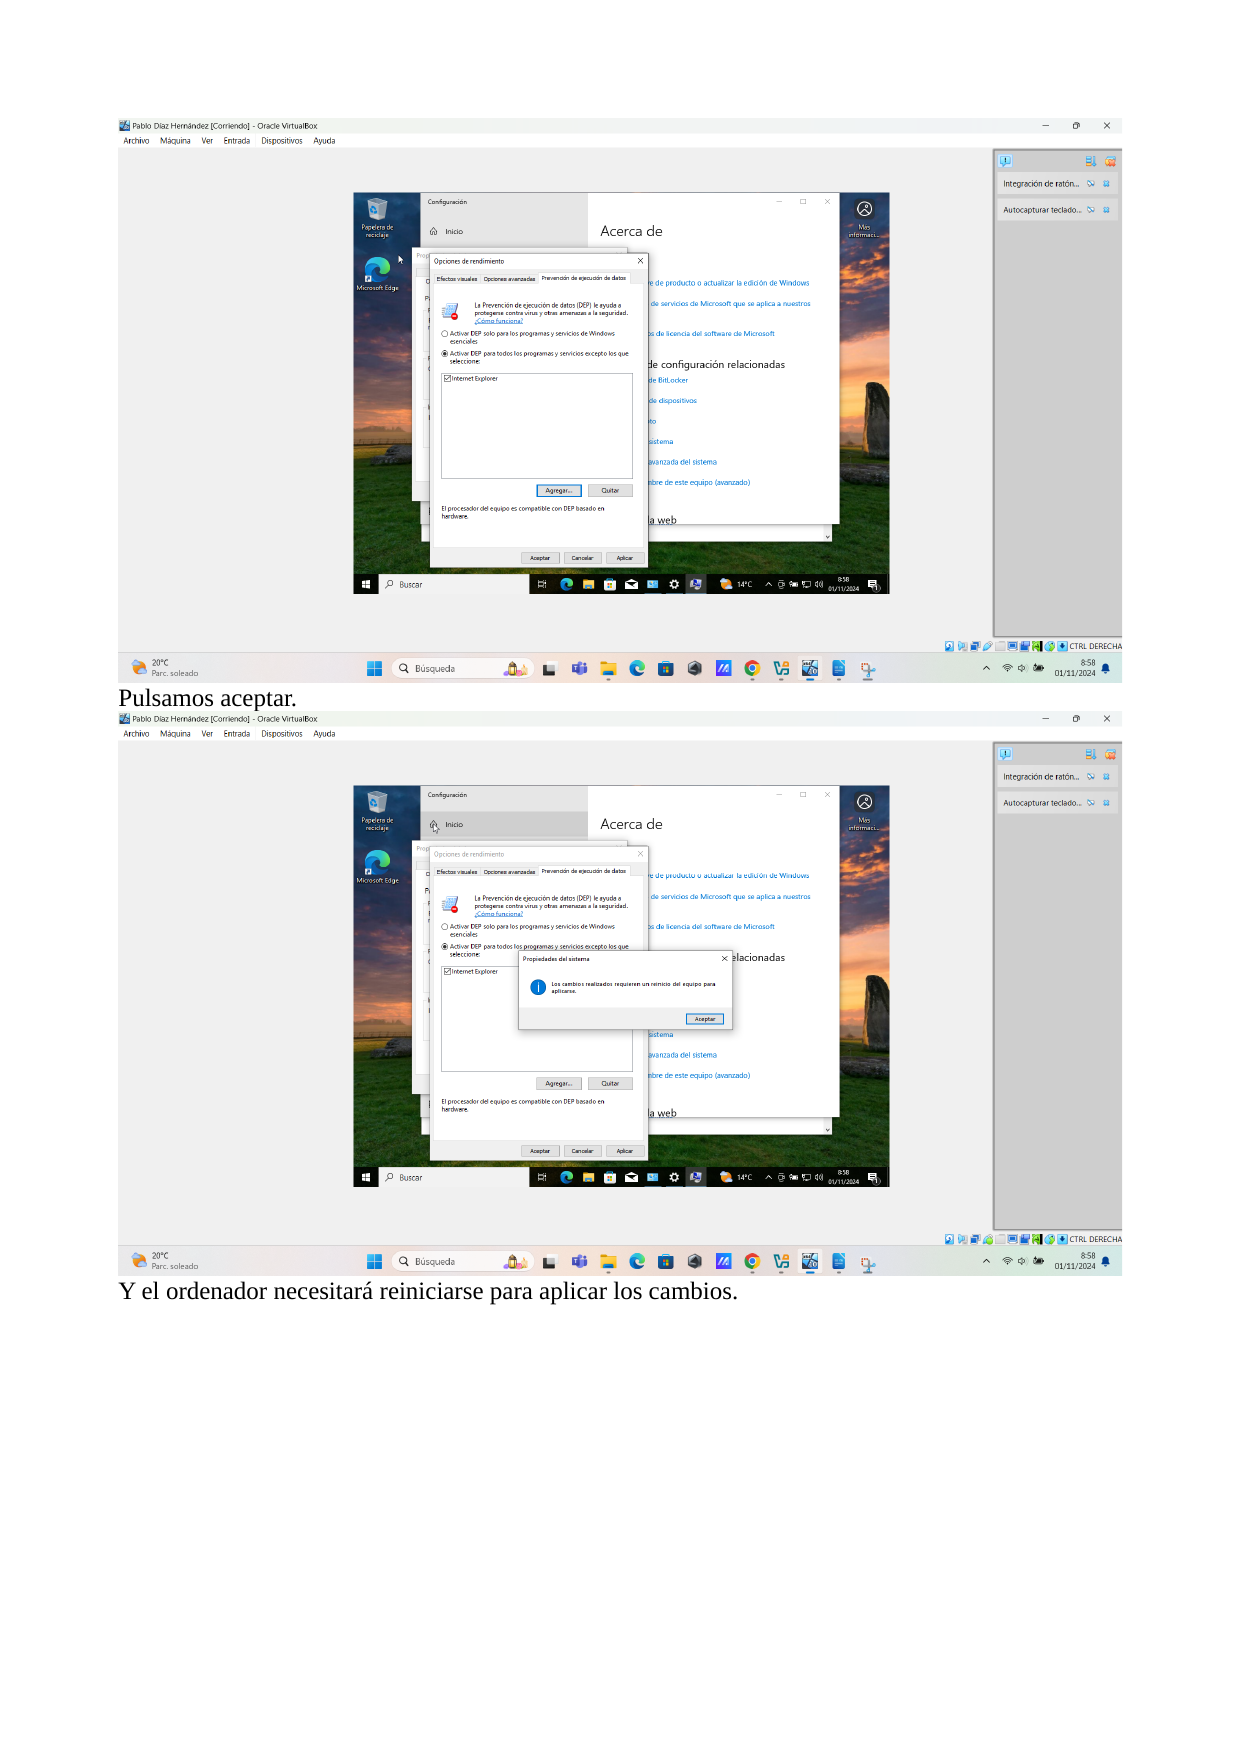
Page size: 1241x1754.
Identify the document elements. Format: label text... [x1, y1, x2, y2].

text Y el ordenador necesitará reiniciarse para aplicar los cambios. [118, 1276, 1122, 1304]
text Pulsamos aceptar. [118, 683, 1122, 711]
picture [118, 711, 1123, 1276]
picture [118, 118, 1123, 683]
